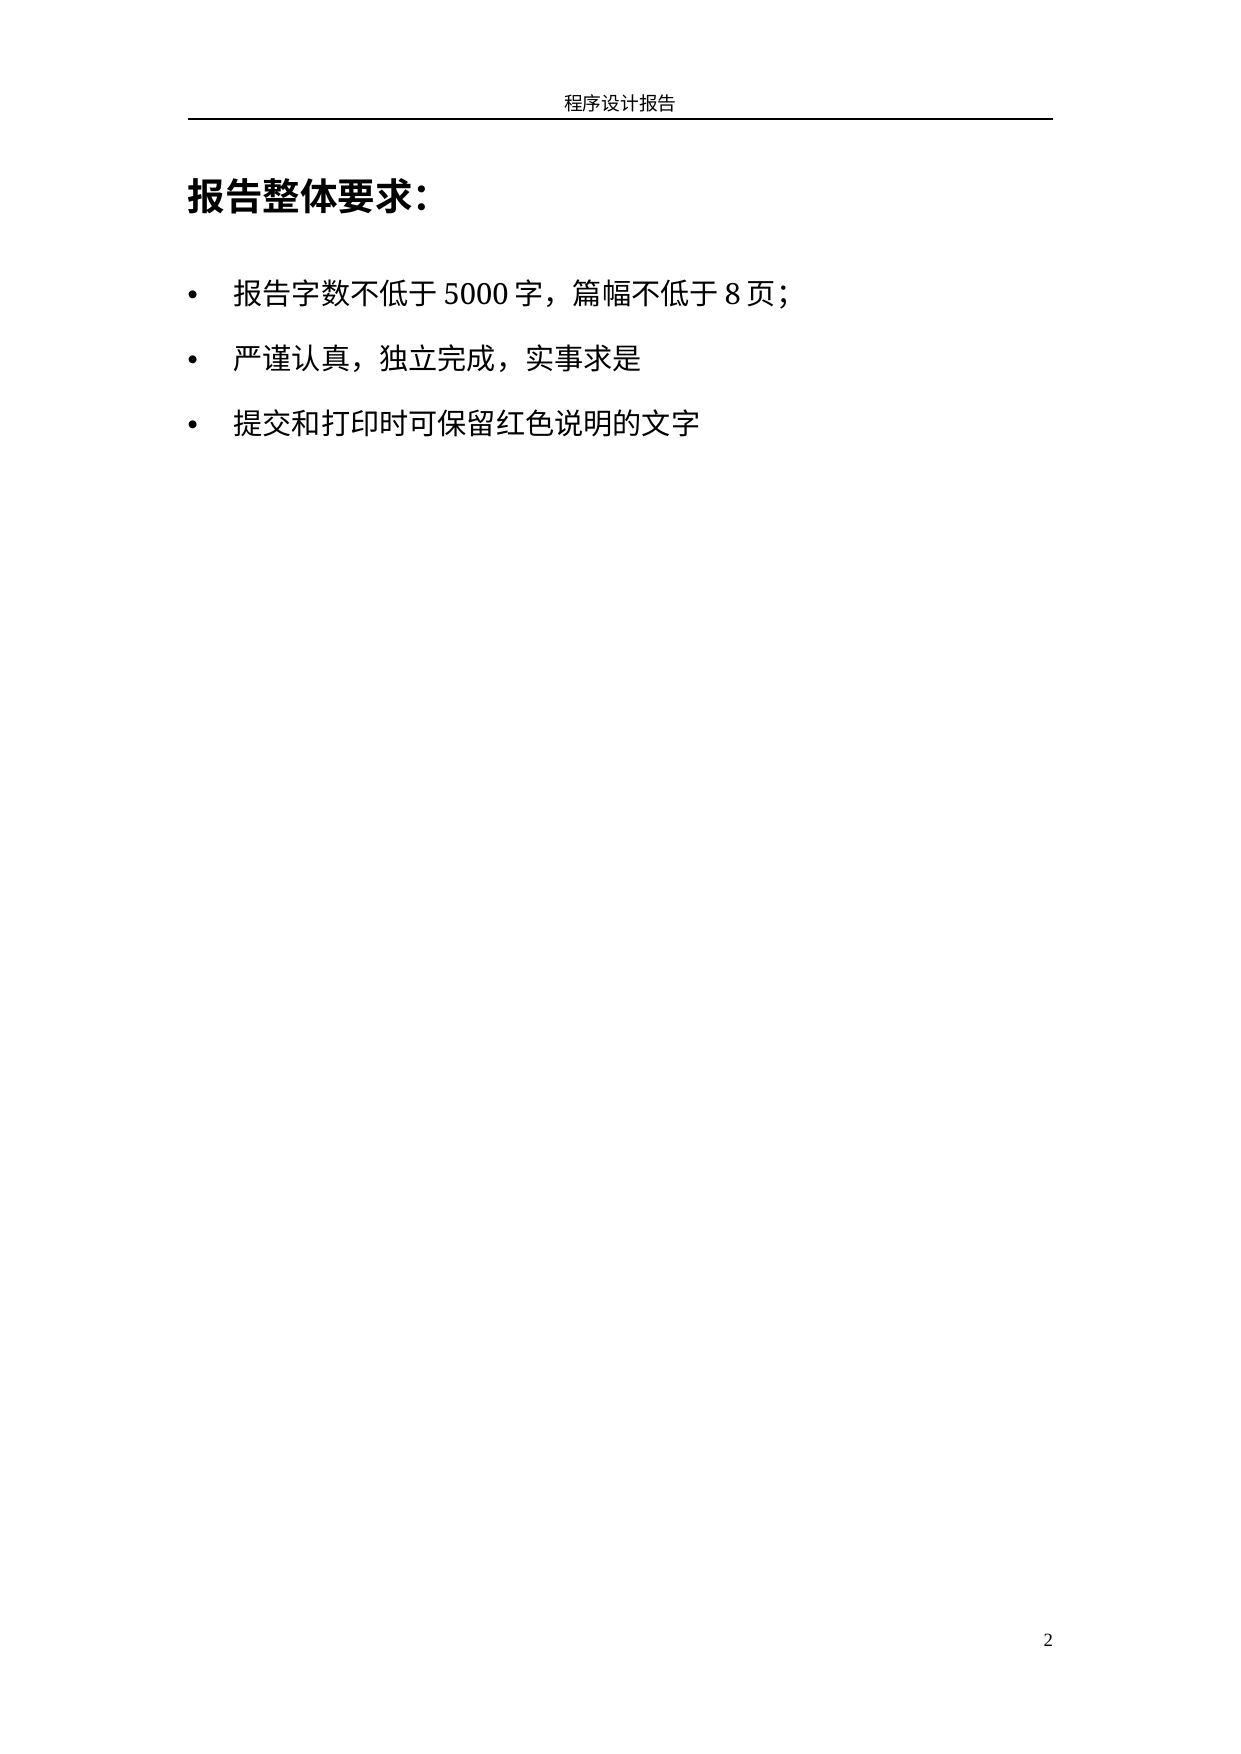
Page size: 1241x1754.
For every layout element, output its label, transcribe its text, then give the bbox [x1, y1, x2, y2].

list 提交和打印时可保留红色说明的文字 [187, 389, 1053, 454]
list 报告字数不低于5000字，篇幅不低于8页； [187, 259, 1053, 324]
list 严谨认真，独立完成，实事求是 [187, 324, 1053, 389]
text 报告整体要求： [187, 162, 1053, 227]
